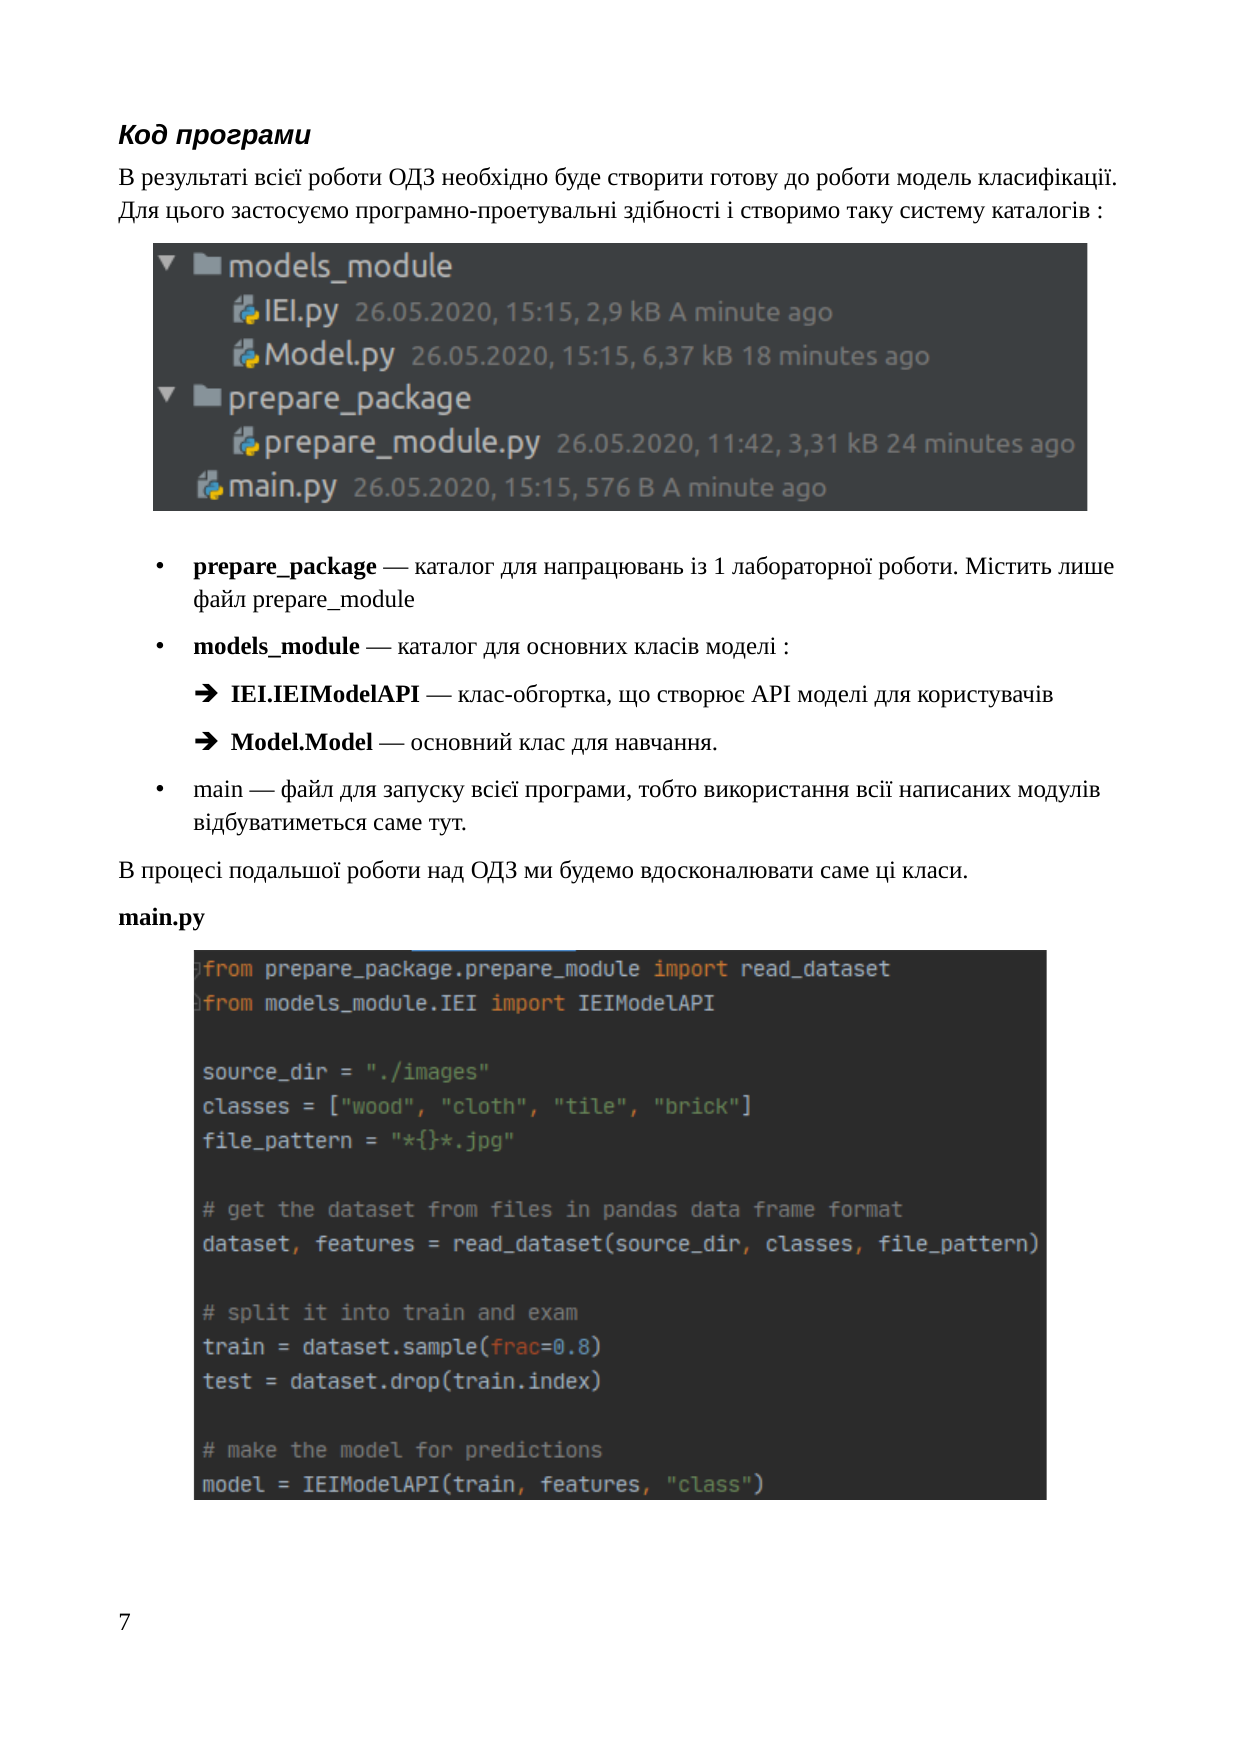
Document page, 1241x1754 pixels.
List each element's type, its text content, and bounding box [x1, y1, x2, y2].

picture [193, 950, 1047, 1500]
picture [153, 243, 1088, 511]
text main.py [118, 902, 1122, 931]
subtitle Код програми [118, 118, 1122, 150]
list models_module — каталог для основних класів моделі : [156, 631, 1122, 660]
list main — файл для запуску всієї програми, тобто використання всії написаних модулів відбуватиметься саме тут. [156, 774, 1122, 836]
text В результаті всієї роботи ОДЗ необхідно буде створити готову до роботи модель класифікації. Для цього застосуємо програмно-проетувальні здібності і створимо таку систему каталогів : [118, 162, 1122, 224]
text В процесі подальшої роботи над ОДЗ ми будемо вдосконалювати саме ці класи. [118, 855, 1122, 884]
list IEI.IEIModelAPI — клас-обгортка, що створює API моделі для користувачів [193, 679, 1122, 708]
list prepare_package — каталог для напрацювань із 1 лабораторної роботи. Містить лише файл prepare_module [156, 551, 1122, 613]
list Model.Model — основний клас для навчання. [193, 727, 1122, 755]
